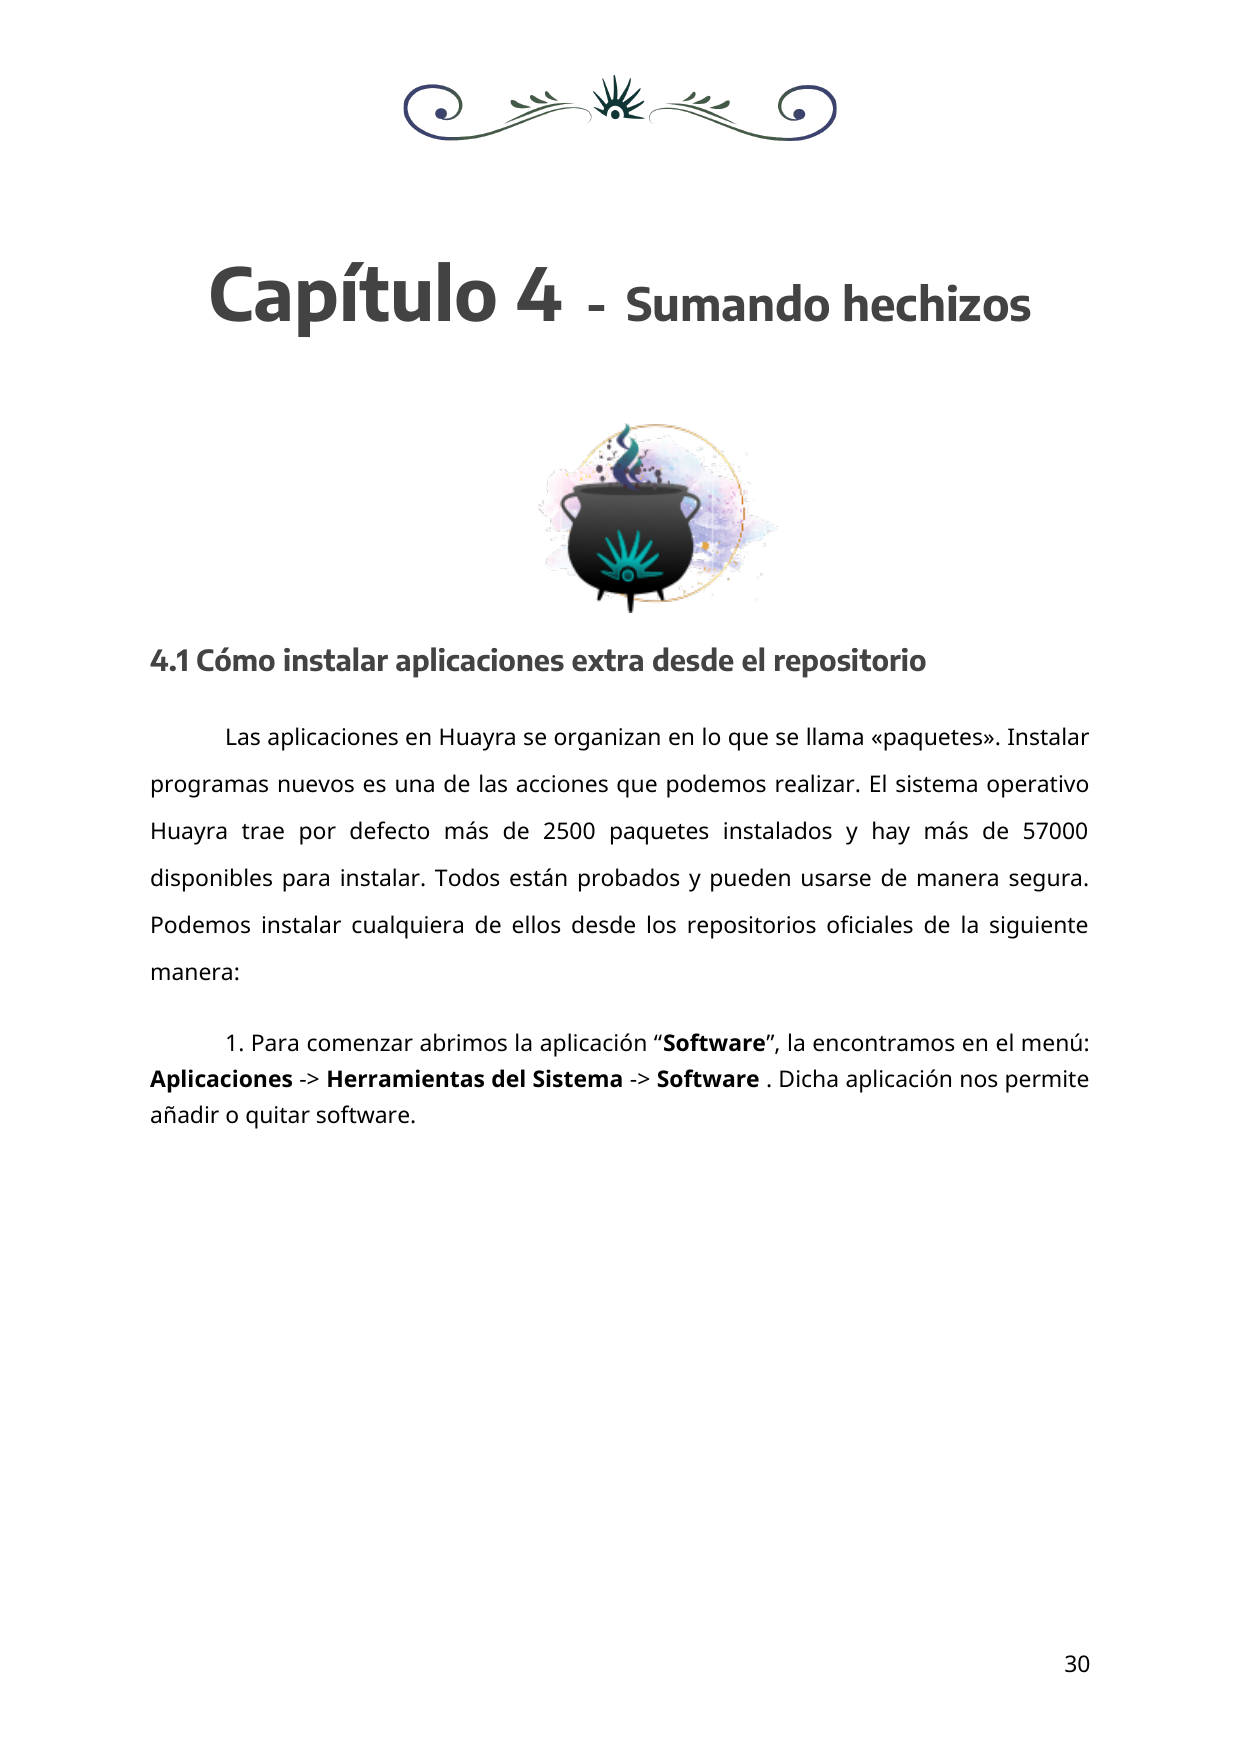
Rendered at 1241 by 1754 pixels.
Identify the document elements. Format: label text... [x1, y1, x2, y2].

subtitle 4.1 Cómo instalar aplicaciones extra desde el repositorio [150, 642, 1090, 678]
picture [403, 75, 837, 141]
picture [537, 423, 778, 613]
subtitle Capítulo 4 - Sumando hechizos [150, 246, 1090, 337]
text Las aplicaciones en Huayra se organizan en lo que se llama «paquetes». Instalar programas nuevos es una de las acciones que podemos realizar. El sistema operativo Huayra trae por defecto más de 2500 paquetes instalados y hay más de 57000 disponibles para instalar. Todos están probados y pueden usarse de manera segura. Podemos instalar cualquiera de ellos desde los repositorios oficiales de la siguiente manera: [150, 721, 1090, 987]
text 1. Para comenzar abrimos la aplicación “Software”, la encontramos en el menú: Aplicaciones -> Herramientas del Sistema -> Software . Dicha aplicación nos permite añadir o quitar software. [150, 1027, 1090, 1130]
